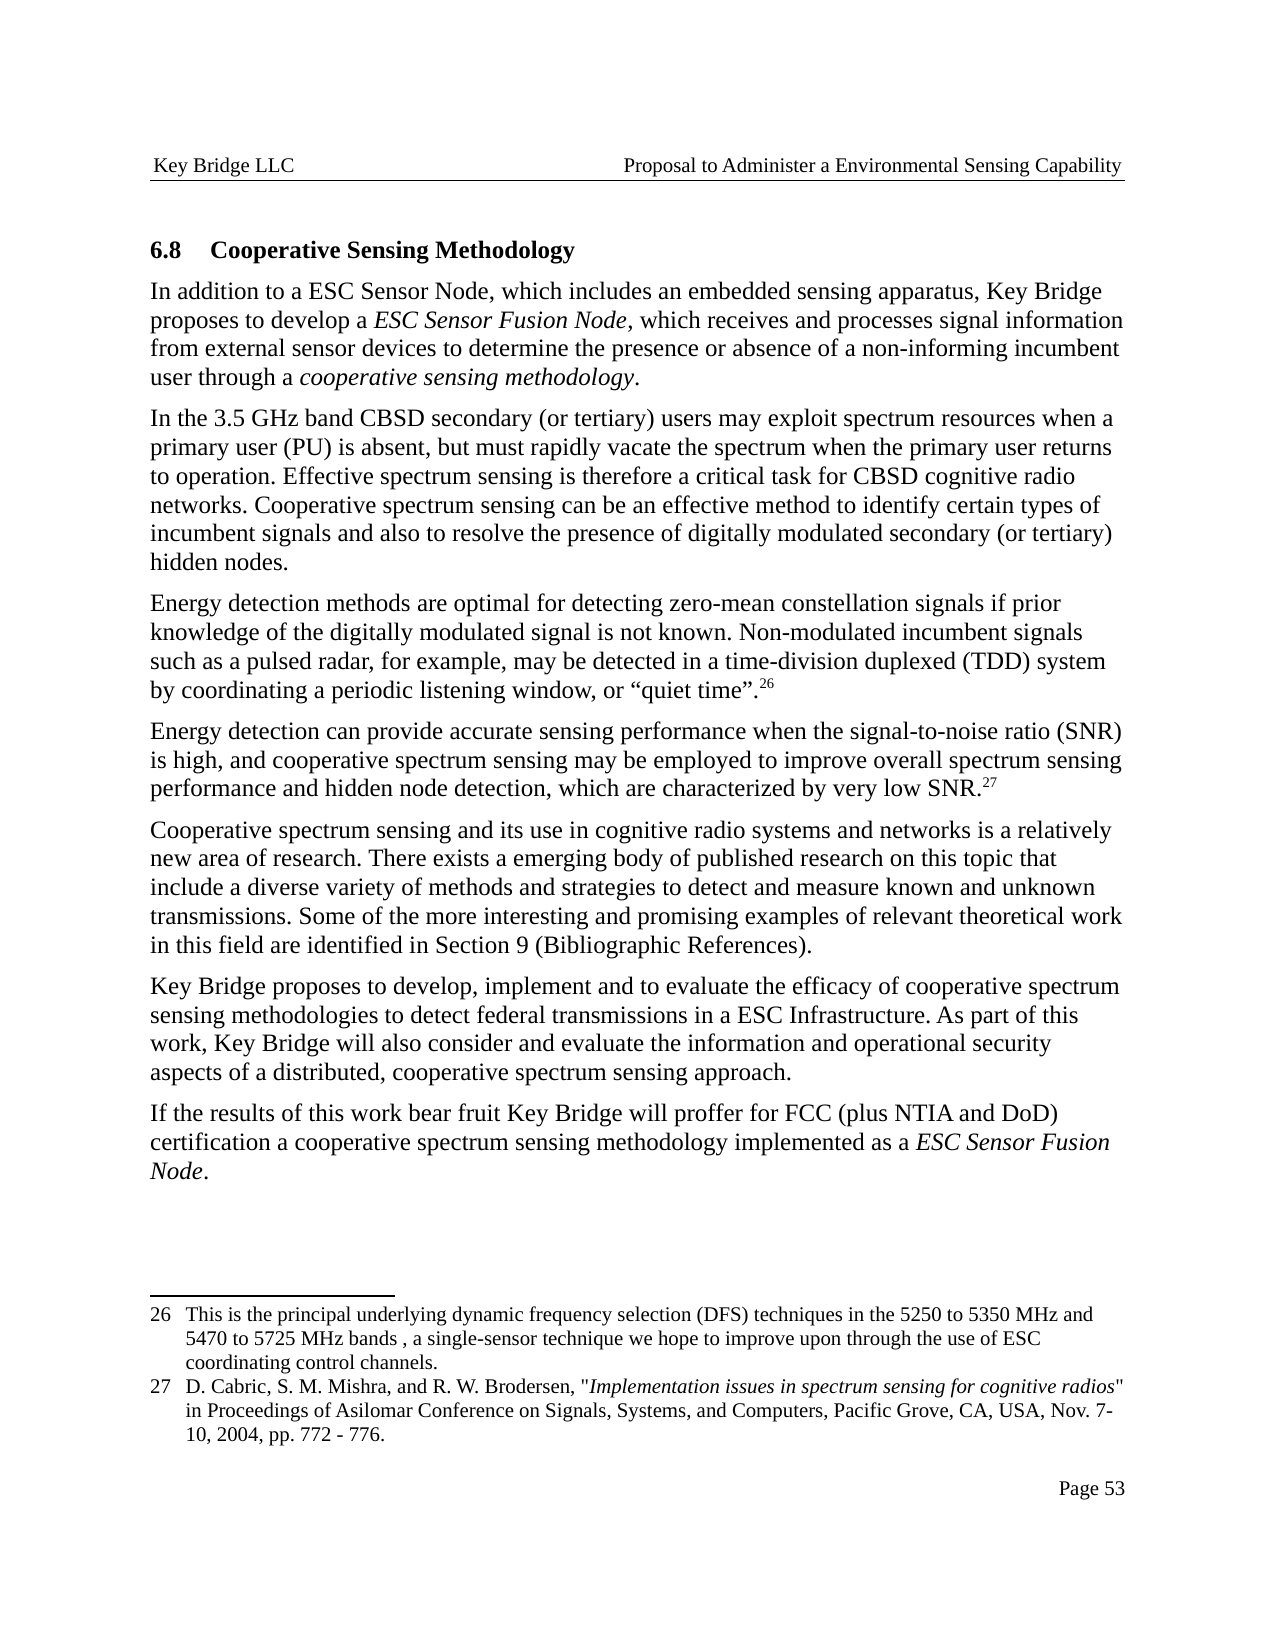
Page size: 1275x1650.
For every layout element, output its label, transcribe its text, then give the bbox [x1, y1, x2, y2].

text Energy detection can provide accurate sensing performance when the signal-to-noise ratio (SNR) is high, and cooperative spectrum sensing may be employed to improve overall spectrum sensing performance and hidden node detection, which are characterized by very low SNR. [150, 716, 1125, 802]
subtitle Cooperative Sensing Methodology [150, 235, 1125, 263]
text In the 3.5 GHz band CBSD secondary (or tertiary) users may exploit spectrum resources when a primary user (PU) is absent, but must rapidly vacate the spectrum when the primary user returns to operation. Effective spectrum sensing is therefore a critical task for CBSD cognitive radio networks. Cooperative spectrum sensing can be an effective method to identify certain types of incumbent signals and also to resolve the presence of digitally modulated secondary (or tertiary) hidden nodes. [150, 403, 1125, 576]
text In addition to a ESC Sensor Node, which includes an embedded sensing apparatus, Key Bridge proposes to develop a ESC Sensor Fusion Node, which receives and processes signal information from external sensor devices to determine the presence or absence of a non-informing incumbent user through a cooperative sensing methodology. [150, 276, 1125, 391]
text Cooperative spectrum sensing and its use in cognitive radio systems and networks is a relatively new area of research. There exists a emerging body of published research on this topic that include a diverse variety of methods and strategies to detect and measure known and unknown transmissions. Some of the more interesting and promising examples of relevant theoretical work in this field are identified in Section 9 (Bibliographic References). [150, 815, 1125, 958]
text If the results of this work bear fruit Key Bridge will proffer for FCC (plus NTIA and DoD) certification a cooperative spectrum sensing methodology implemented as a ESC Sensor Fusion Node. [150, 1098, 1125, 1185]
text This is the principal underlying dynamic frequency selection (DFS) techniques in the 5250 to 5350 MHz and 5470 to 5725 MHz bands , a single-sensor technique we hope to improve upon through the use of ESC coordinating control channels. [150, 1302, 1125, 1374]
text Energy detection methods are optimal for detecting zero-mean constellation signals if prior knowledge of the digitally modulated signal is not known. Non-modulated incumbent signals such as a pulsed radar, for example, may be detected in a time-division duplexed (TDD) system by coordinating a periodic listening window, or “quiet time”. [150, 588, 1125, 703]
text Key Bridge proposes to develop, implement and to evaluate the efficacy of cooperative spectrum sensing methodologies to detect federal transmissions in a ESC Infrastructure. As part of this work, Key Bridge will also consider and evaluate the information and operational security aspects of a distributed, cooperative spectrum sensing approach. [150, 971, 1125, 1086]
text D. Cabric, S. M. Mishra, and R. W. Brodersen, "Implementation issues in spectrum sensing for cognitive radios" in Proceedings of Asilomar Conference on Signals, Systems, and Computers, Pacific Grove, CA, USA, Nov. 7-10, 2004, pp. 772 - 776. [150, 1374, 1125, 1446]
